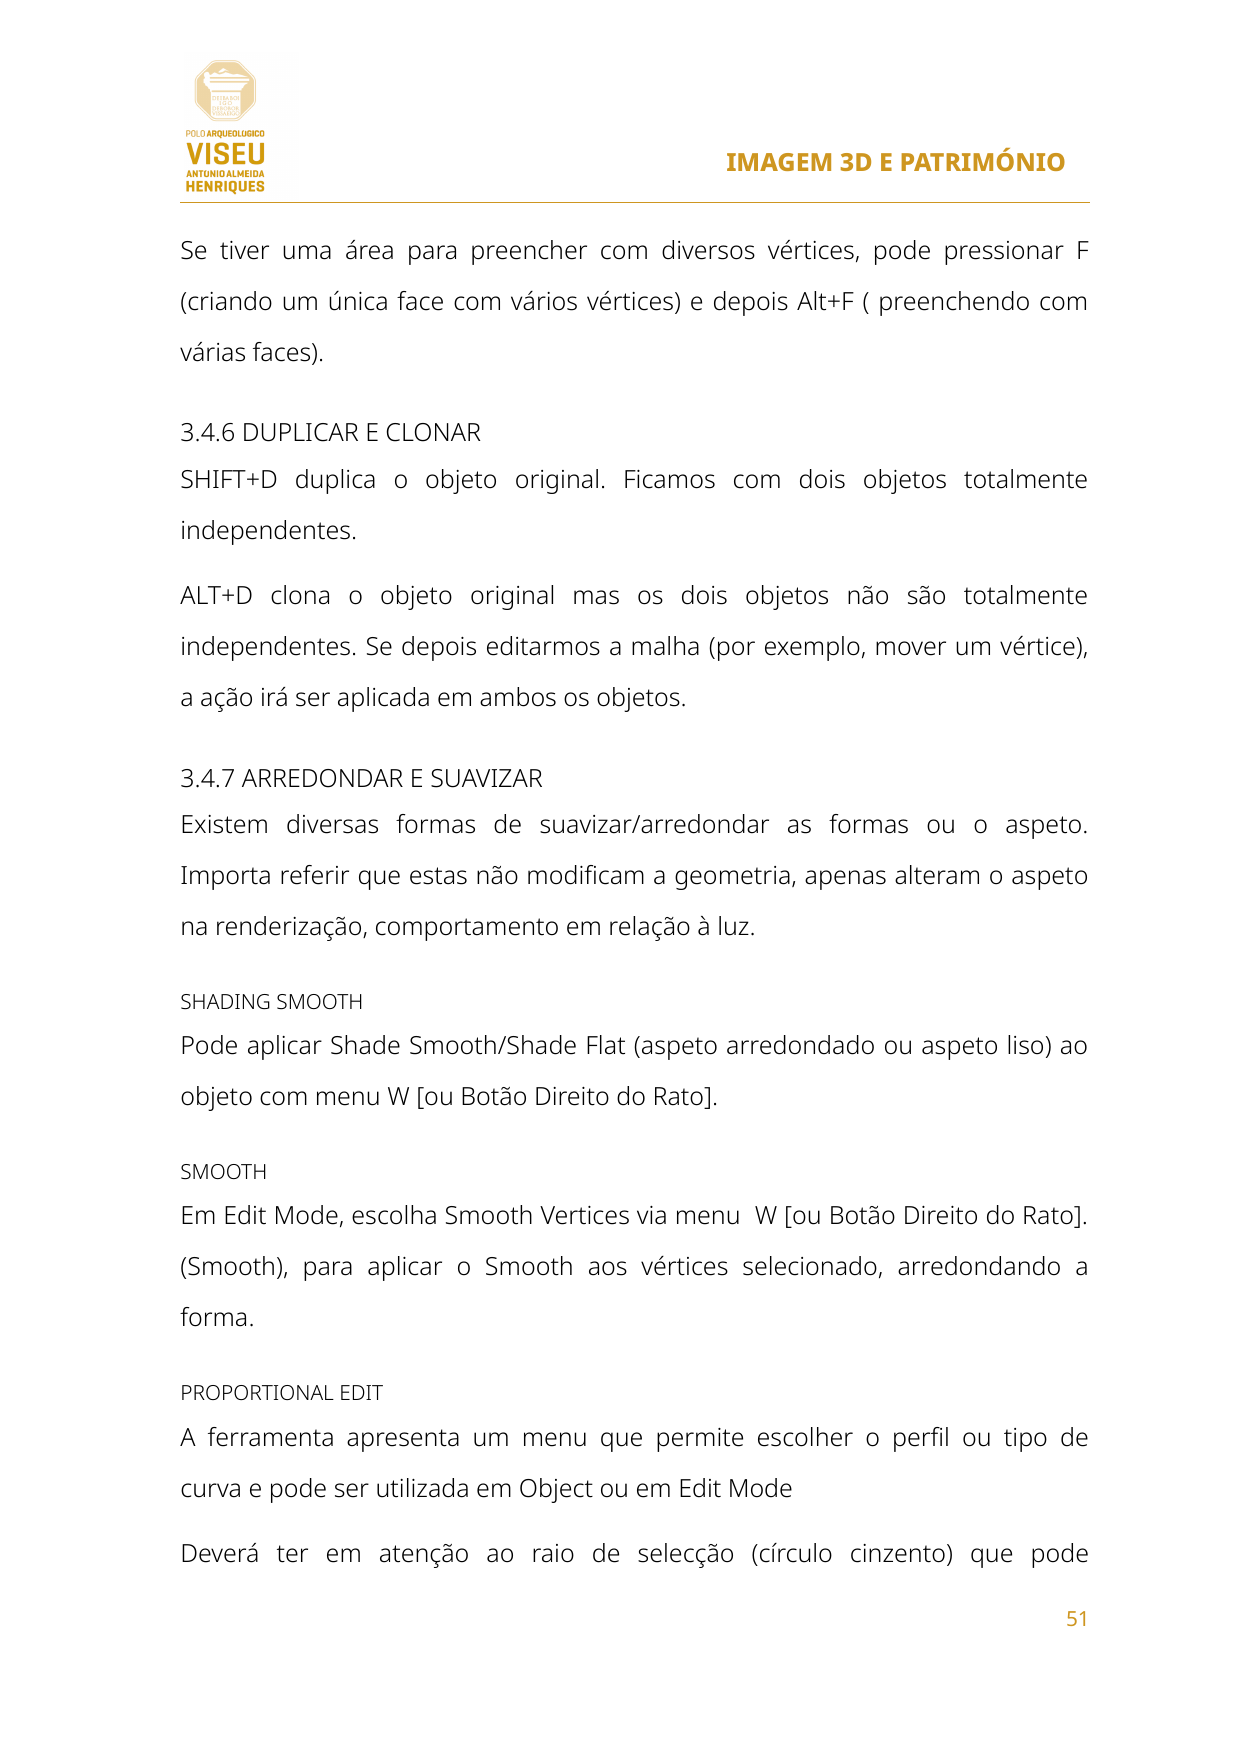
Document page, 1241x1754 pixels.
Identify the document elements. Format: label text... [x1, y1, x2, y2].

subtitle 3.4.6 Duplicar e Clonar [180, 415, 1090, 449]
text SHIFT+D duplica o objeto original. Ficamos com dois objetos totalmente independentes. [180, 461, 1090, 546]
subtitle 3.4.7 Arredondar e Suavizar [180, 760, 1090, 794]
text Deverá ter em atenção ao raio de selecção (círculo cinzento) que pode [180, 1536, 1090, 1570]
text Existem diversas formas de suavizar/arredondar as formas ou o aspeto. Importa referir que estas não modificam a geometria, apenas alteram o aspeto na renderização, comportamento em relação à luz. [180, 807, 1090, 943]
subtitle Proportional Edit [180, 1378, 1090, 1407]
text ALT+D clona o objeto original mas os dois objetos não são totalmente independentes. Se depois editarmos a malha (por exemplo, mover um vértice), a ação irá ser aplicada em ambos os objetos. [180, 578, 1090, 714]
picture [183, 52, 299, 201]
text A ferramenta apresenta um menu que permite escolher o perfil ou tipo de curva e pode ser utilizada em Object ou em Edit Mode [180, 1419, 1090, 1504]
subtitle Smooth [180, 1157, 1090, 1186]
text Em Edit Mode, escolha Smooth Vertices via menu W [ou Botão Direito do Rato]. (Smooth), para aplicar o Smooth aos vértices selecionado, arredondando a forma. [180, 1198, 1090, 1334]
text Se tiver uma área para preencher com diversos vértices, pode pressionar F (criando um única face com vários vértices) e depois Alt+F ( preenchendo com várias faces). [180, 232, 1090, 368]
text Pode aplicar Shade Smooth/Shade Flat (aspeto arredondado ou aspeto liso) ao objeto com menu W [ou Botão Direito do Rato]. [180, 1028, 1090, 1113]
subtitle Shading Smooth [180, 987, 1090, 1015]
